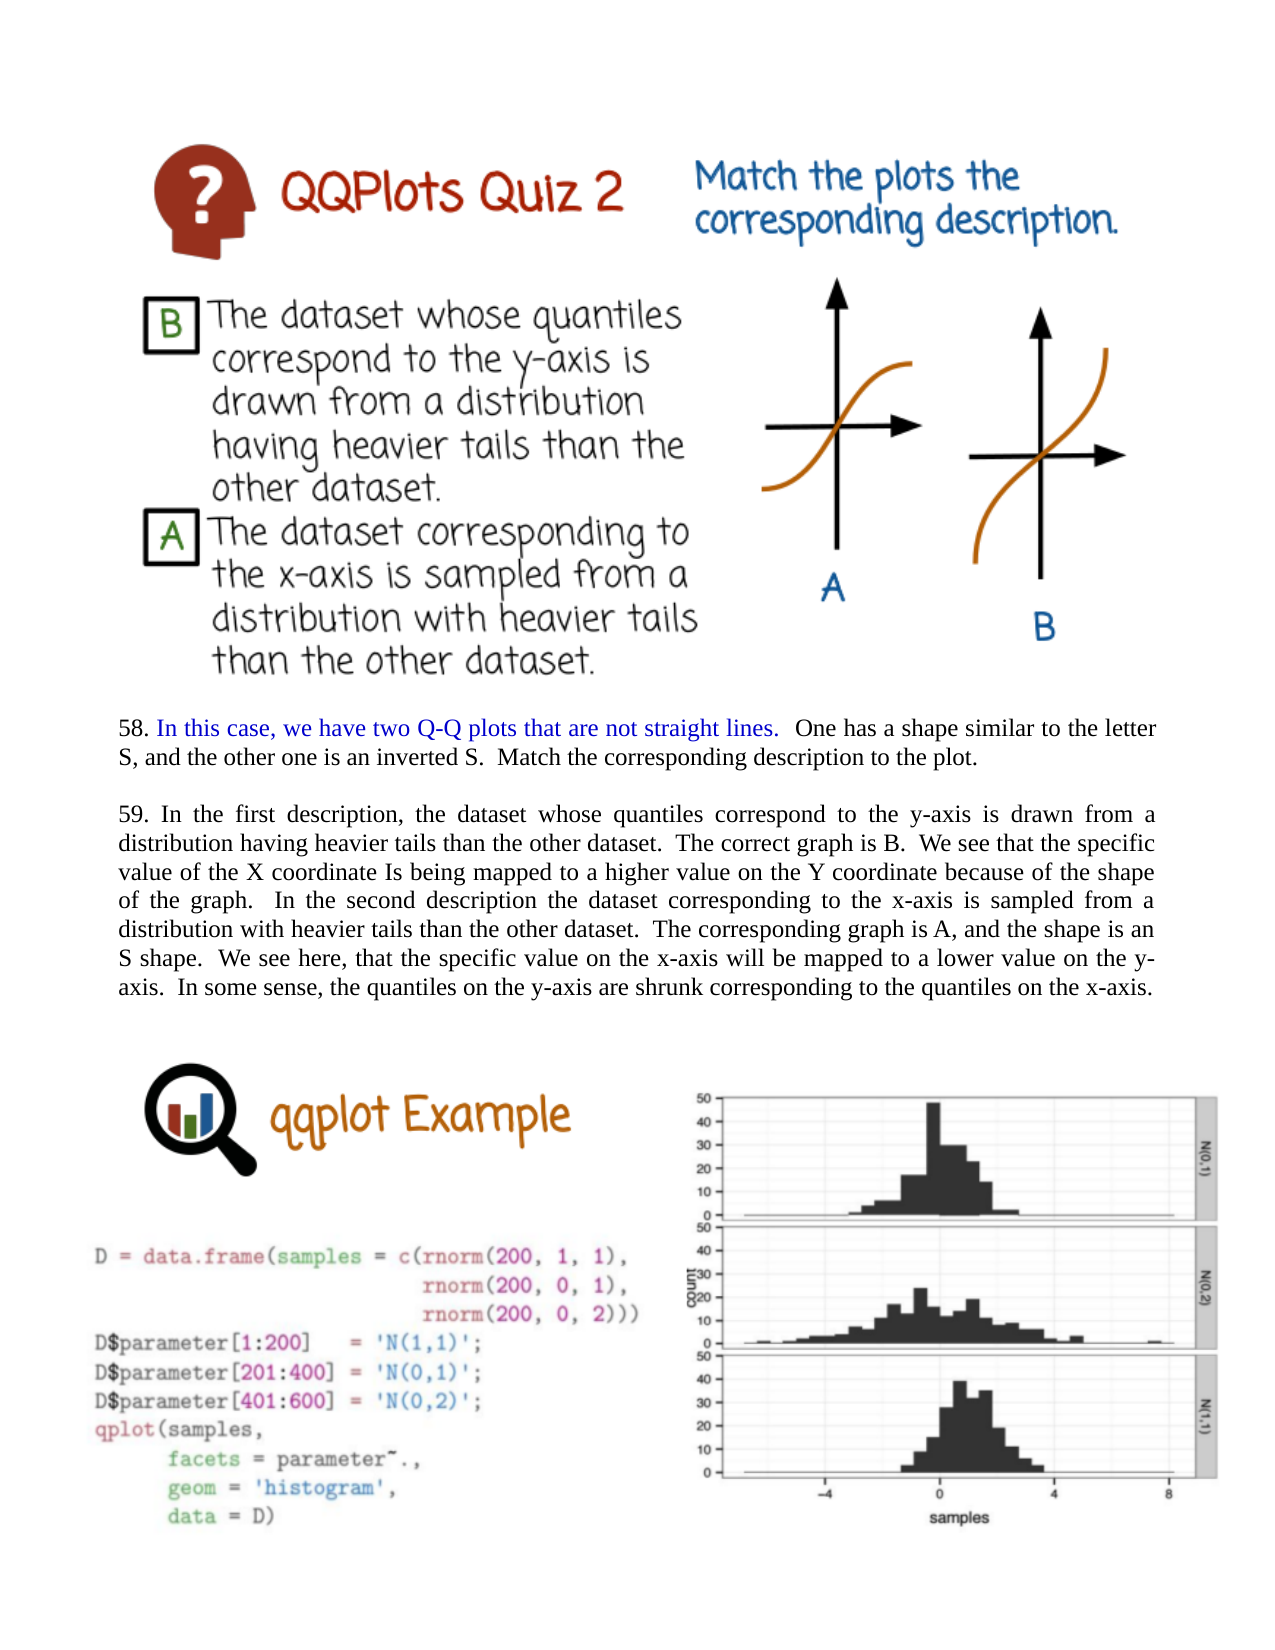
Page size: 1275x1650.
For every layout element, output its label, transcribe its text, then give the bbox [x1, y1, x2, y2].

text 58. In this case, we have two Q-Q plots that are not straight lines. One has a shape similar to the letter S, and the other one is an inverted S. Match the corresponding description to the plot. [118, 713, 1157, 771]
picture [71, 1060, 659, 1537]
text 59. In the first description, the dataset whose quantiles correspond to the y-axis is drawn from a distribution having heavier tails than the other dataset. The correct graph is B. We see that the specific value of the X coordinate Is being mapped to a higher value on the Y coordinate because of the shape of the graph. In the second description the dataset corresponding to the x-axis is sampled from a distribution with heavier tails than the other dataset. The corresponding graph is A, and the shape is an S shape. We see here, that the specific value on the x-axis will be mapped to a lower value on the y-axis. In some sense, the quantiles on the y-axis are shrunk corresponding to the quantiles on the x-axis. [118, 799, 1157, 1001]
picture [686, 1086, 1229, 1534]
picture [118, 118, 1157, 685]
